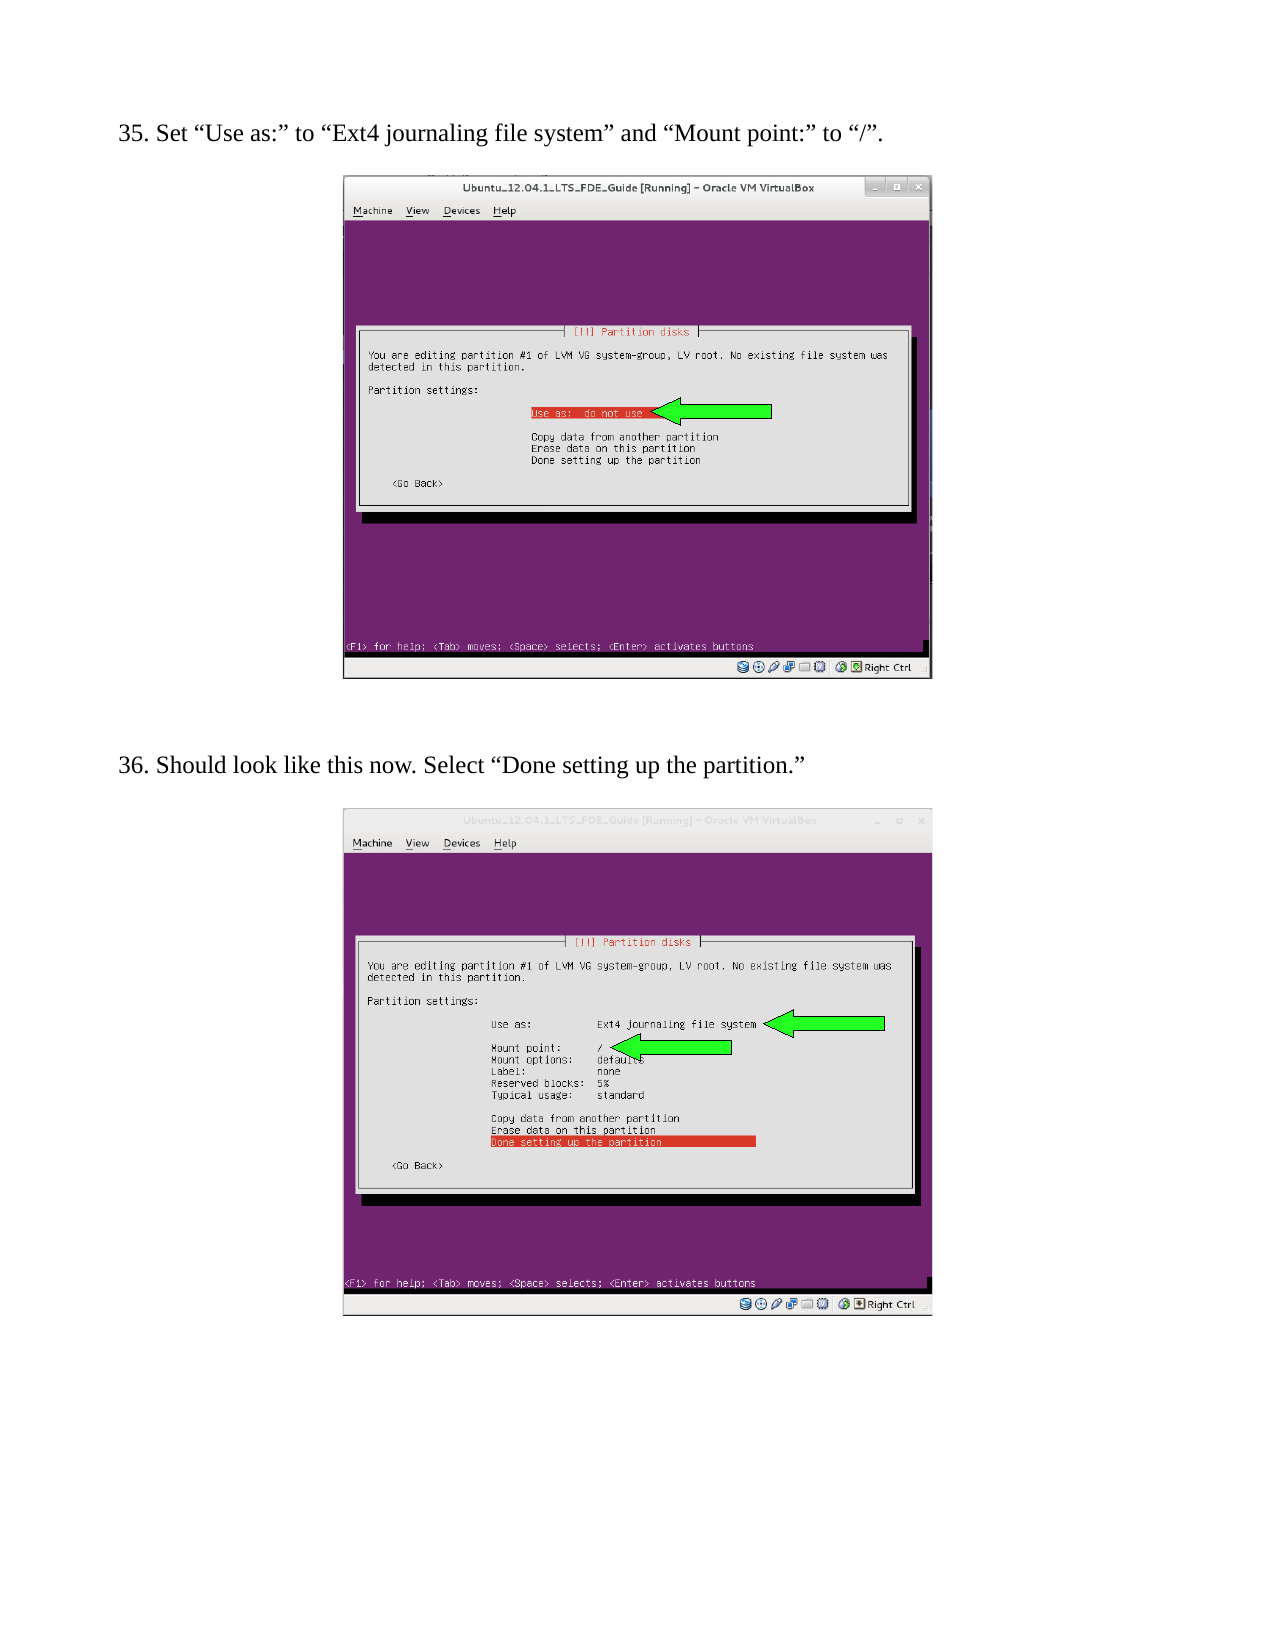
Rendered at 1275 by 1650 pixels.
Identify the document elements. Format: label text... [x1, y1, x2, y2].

text 36. Should look like this now. Select “Done setting up the partition.” [118, 751, 1157, 779]
picture [342, 808, 933, 1316]
picture [342, 175, 933, 679]
text 35. Set “Use as:” to “Ext4 journaling file system” and “Mount point:” to “/”. [118, 118, 1157, 147]
